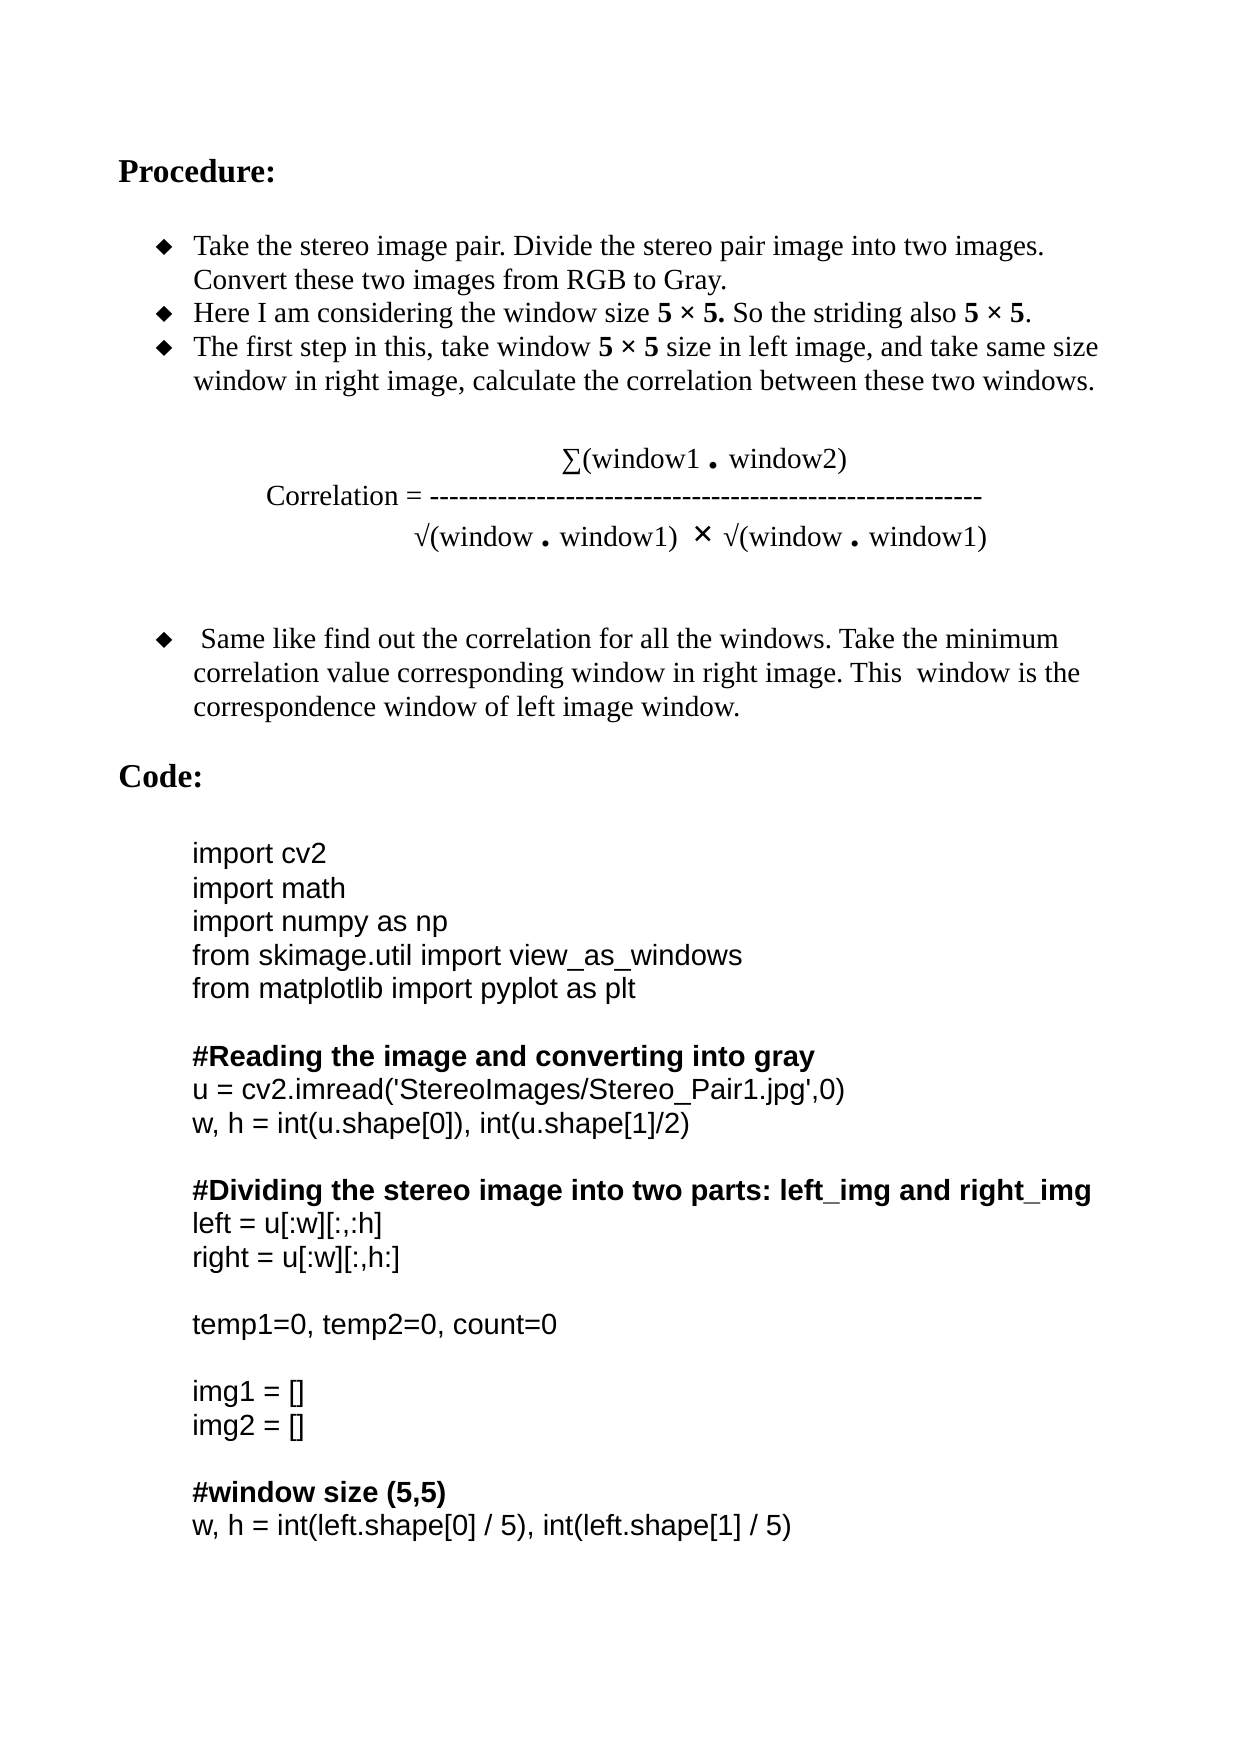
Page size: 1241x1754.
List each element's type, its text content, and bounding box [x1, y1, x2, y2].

text import numpy as np [118, 904, 1122, 938]
text img2 = [] [118, 1407, 1122, 1441]
list The first step in this, take window 5 × 5 size in left image, and take same size window in right image, calculate the correlation between these two windows. [156, 329, 1122, 396]
text #Dividing the stereo image into two parts: left_img and right_img [118, 1173, 1122, 1206]
text from skimage.util import view_as_windows [118, 938, 1122, 971]
text right = u[:w][:,h:] [118, 1240, 1122, 1273]
text Procedure: [118, 152, 1122, 190]
text Code: [118, 756, 1122, 794]
text #window size (5,5) [118, 1474, 1122, 1508]
text w, h = int(u.shape[0]), int(u.shape[1]/2) [118, 1106, 1122, 1139]
text temp1=0, temp2=0, count=0 [118, 1307, 1122, 1340]
text left = u[:w][:,:h] [118, 1206, 1122, 1240]
list Here I am considering the window size 5 × 5. So the striding also 5 × 5. [156, 296, 1122, 329]
text import cv2 [118, 832, 1122, 871]
text img1 = [] [118, 1374, 1122, 1407]
text w, h = int(left.shape[0] / 5), int(left.shape[1] / 5) [118, 1508, 1122, 1542]
text import math [118, 871, 1122, 904]
text ∑(window1 . window2) [118, 430, 1122, 478]
text Correlation = --------------------------------------------------------- [118, 478, 1122, 511]
text #Reading the image and converting into gray [118, 1038, 1122, 1072]
text from matplotlib import pyplot as plt [118, 971, 1122, 1005]
text √(window . window1) × √(window . window1) [118, 511, 1122, 554]
list Same like find out the correlation for all the windows. Take the minimum correlation value corresponding window in right image. This window is the correspondence window of left image window. [156, 622, 1122, 722]
text u = cv2.imread('StereoImages/Stereo_Pair1.jpg',0) [118, 1072, 1122, 1106]
list Take the stereo image pair. Divide the stereo pair image into two images. Convert these two images from RGB to Gray. [156, 228, 1122, 296]
